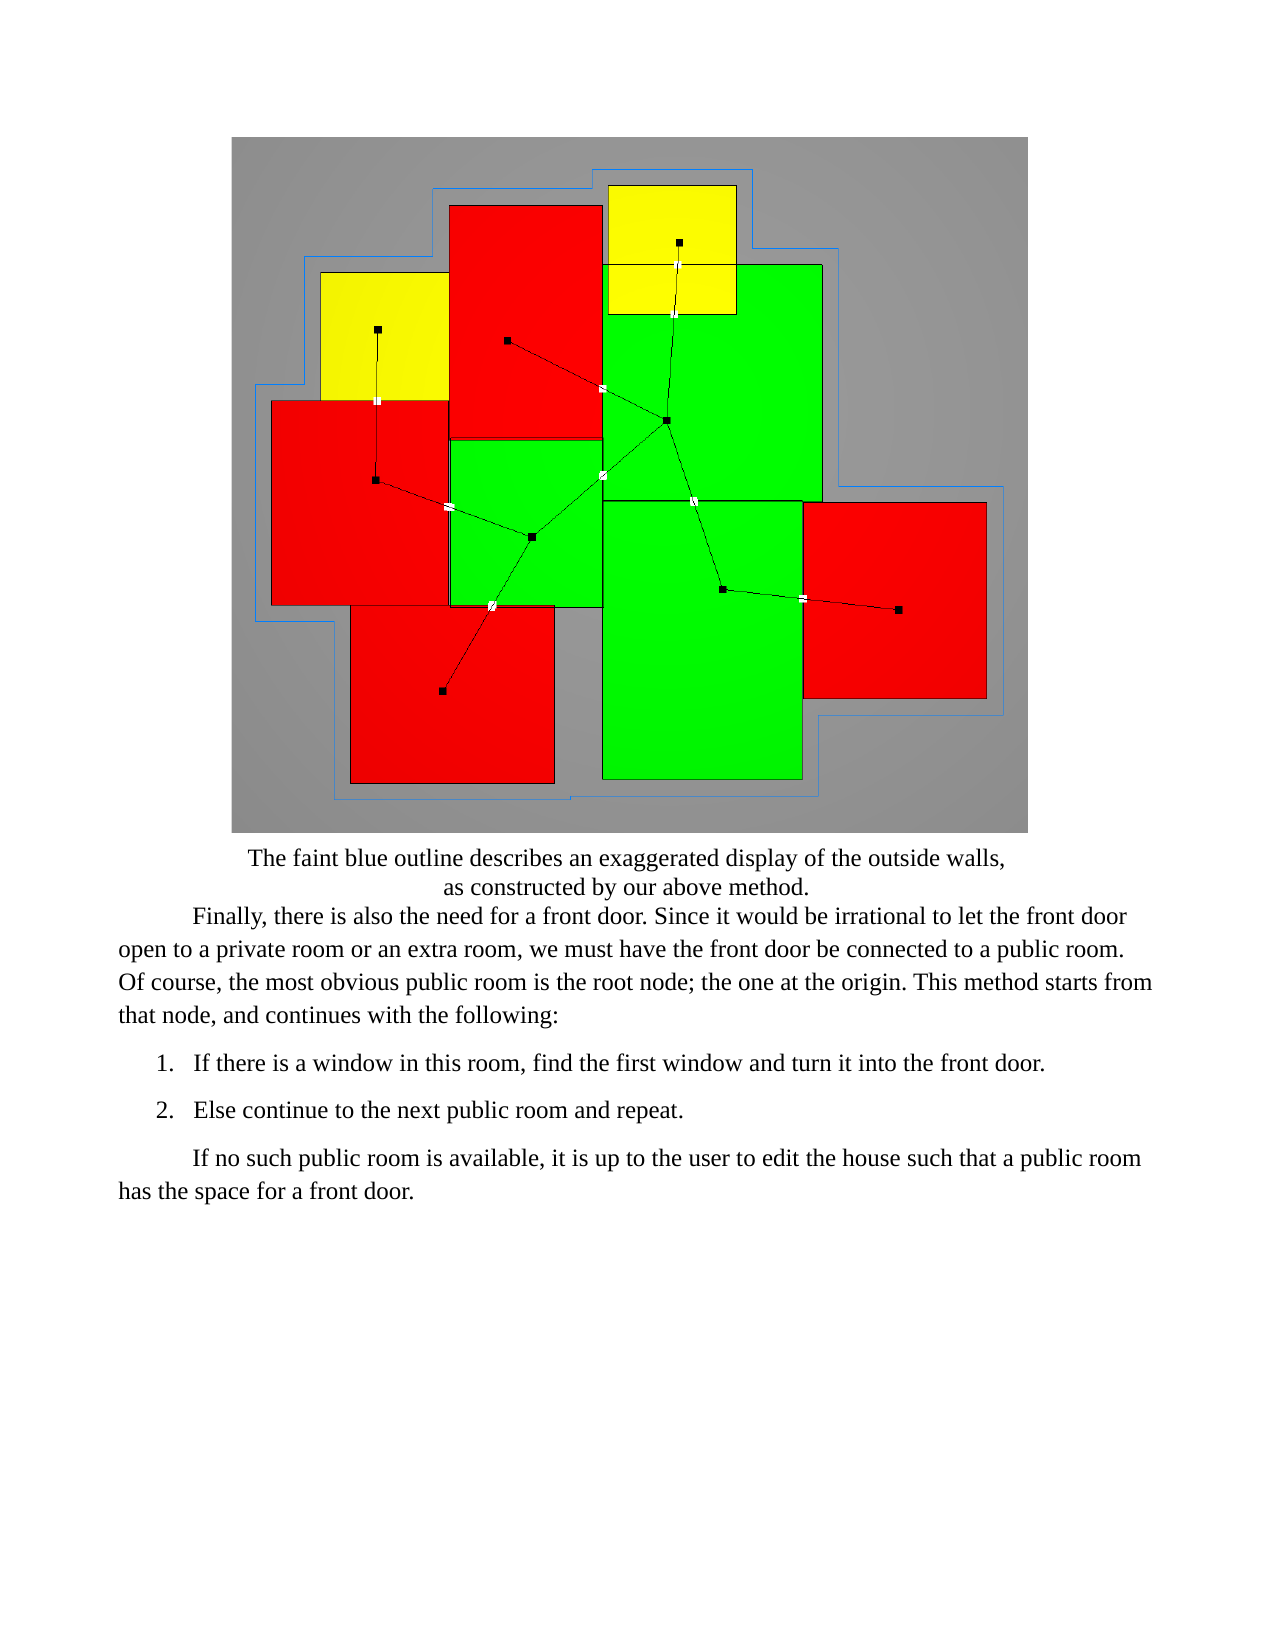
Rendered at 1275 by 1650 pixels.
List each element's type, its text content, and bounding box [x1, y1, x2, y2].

text Finally, there is also the need for a front door. Since it would be irrational to let the front door open to a private room or an extra room, we must have the front door be connected to a public room. Of course, the most obvious public room is the root node; the one at the origin. This method starts from that node, and continues with the following: [118, 118, 1157, 1029]
list If there is a window in this room, find the first window and turn it into the front door. [156, 1048, 1157, 1077]
list Else continue to the next public room and repeat. [156, 1096, 1157, 1124]
picture [231, 137, 1028, 833]
text If no such public room is available, it is up to the user to edit the house such that a public room has the space for a front door. [118, 1143, 1157, 1205]
